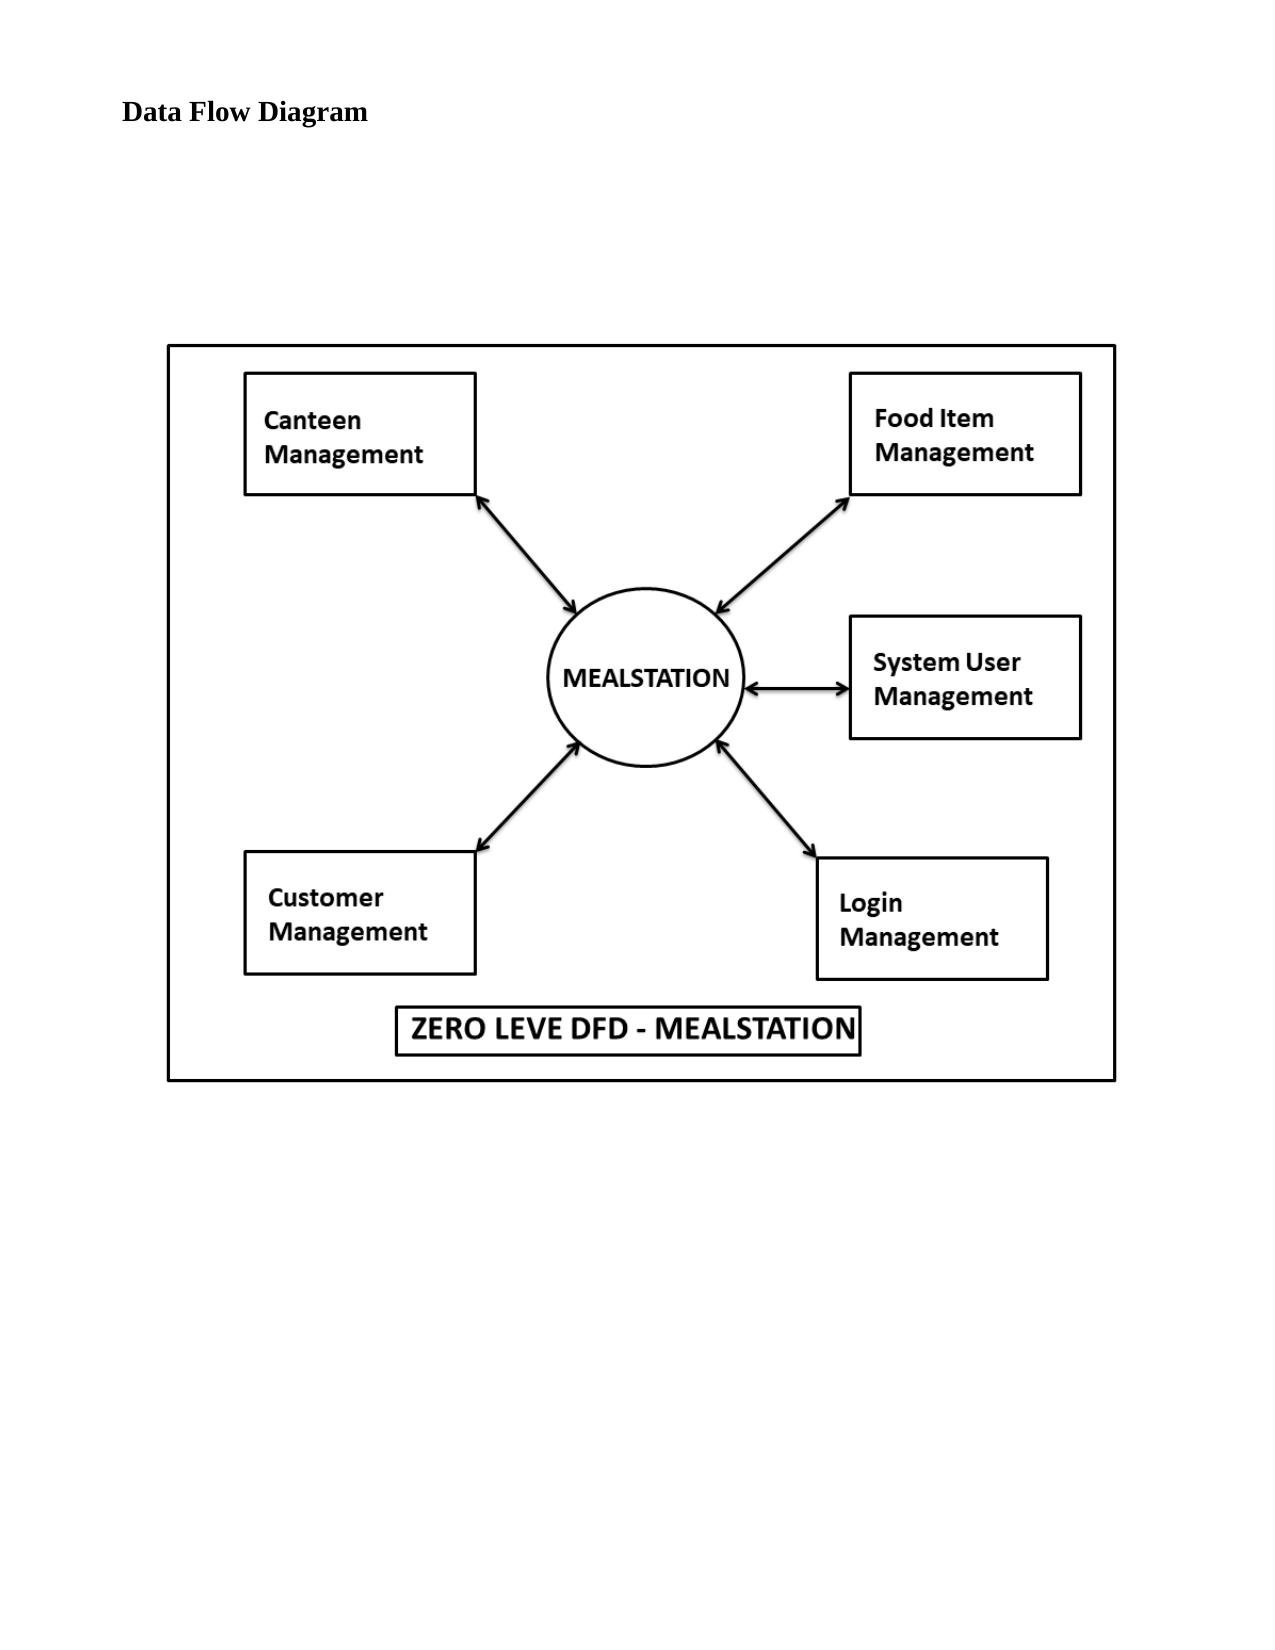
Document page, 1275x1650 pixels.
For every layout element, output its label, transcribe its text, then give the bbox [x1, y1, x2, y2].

text Data Flow Diagram [122, 94, 1144, 127]
picture [121, 328, 1144, 1095]
